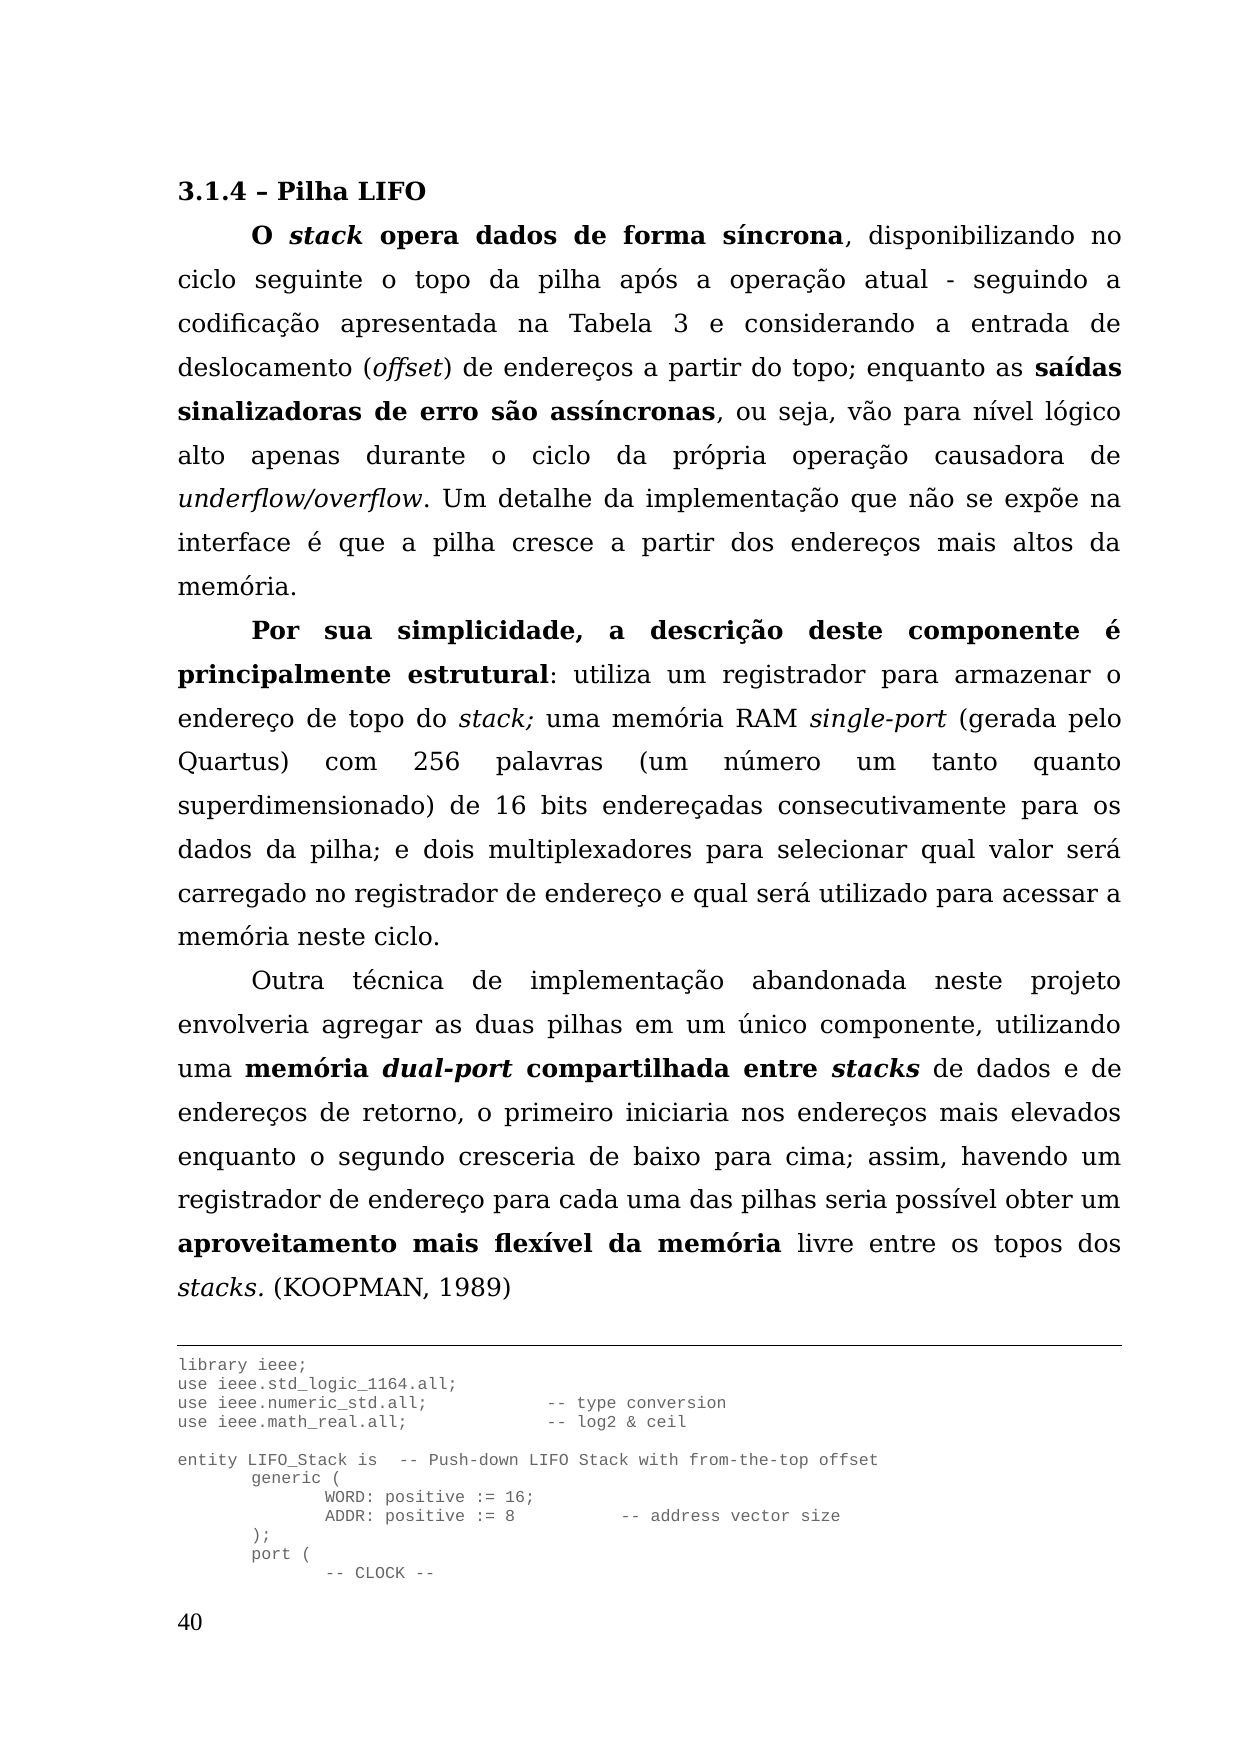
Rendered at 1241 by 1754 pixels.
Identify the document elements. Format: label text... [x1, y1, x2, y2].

text 3.1.4 – Pilha LIFO [177, 177, 1122, 207]
text Por sua simplicidade, a descrição deste componente é principalmente estrutural: utiliza um registrador para armazenar o endereço de topo do stack; uma memória RAM single-port (gerada pelo Quartus) com 256 palavras (um número um tanto quanto superdimensionado) de 16 bits endereçadas consecutivamente para os dados da pilha; e dois multiplexadores para selecionar qual valor será carregado no registrador de endereço e qual será utilizado para acessar a memória neste ciclo. [177, 616, 1122, 952]
text port ( [177, 1545, 1122, 1564]
text ADDR: positive := 8 -- address vector size [177, 1508, 1122, 1527]
text -- CLOCK -- [177, 1564, 1122, 1583]
text use ieee.numeric_std.all; -- type conversion [177, 1394, 1122, 1413]
text entity LIFO_Stack is -- Push-down LIFO Stack with from-the-top offset [177, 1451, 1122, 1470]
text use ieee.math_real.all; -- log2 & ceil [177, 1413, 1122, 1432]
text Outra técnica de implementação abandonada neste projeto envolveria agregar as duas pilhas em um único componente, utilizando uma memória dual-port compartilhada entre stacks de dados e de endereços de retorno, o primeiro iniciaria nos endereços mais elevados enquanto o segundo cresceria de baixo para cima; assim, havendo um registrador de endereço para cada uma das pilhas seria possível obter um aproveitamento mais flexível da memória livre entre os topos dos stacks. (KOOPMAN, 1989) [177, 966, 1122, 1302]
text library ieee; [177, 1357, 1122, 1376]
text use ieee.std_logic_1164.all; [177, 1376, 1122, 1394]
text generic ( [177, 1470, 1122, 1489]
text WORD: positive := 16; [177, 1489, 1122, 1508]
text O stack opera dados de forma síncrona, disponibilizando no ciclo seguinte o topo da pilha após a operação atual - seguindo a codificação apresentada na Tabela 3 e considerando a entrada de deslocamento (offset) de endereços a partir do topo; enquanto as saídas sinalizadoras de erro são assíncronas, ou seja, vão para nível lógico alto apenas durante o ciclo da própria operação causadora de underflow/overflow. Um detalhe da implementação que não se expõe na interface é que a pilha cresce a partir dos endereços mais altos da memória. [177, 221, 1122, 601]
text ); [177, 1527, 1122, 1545]
